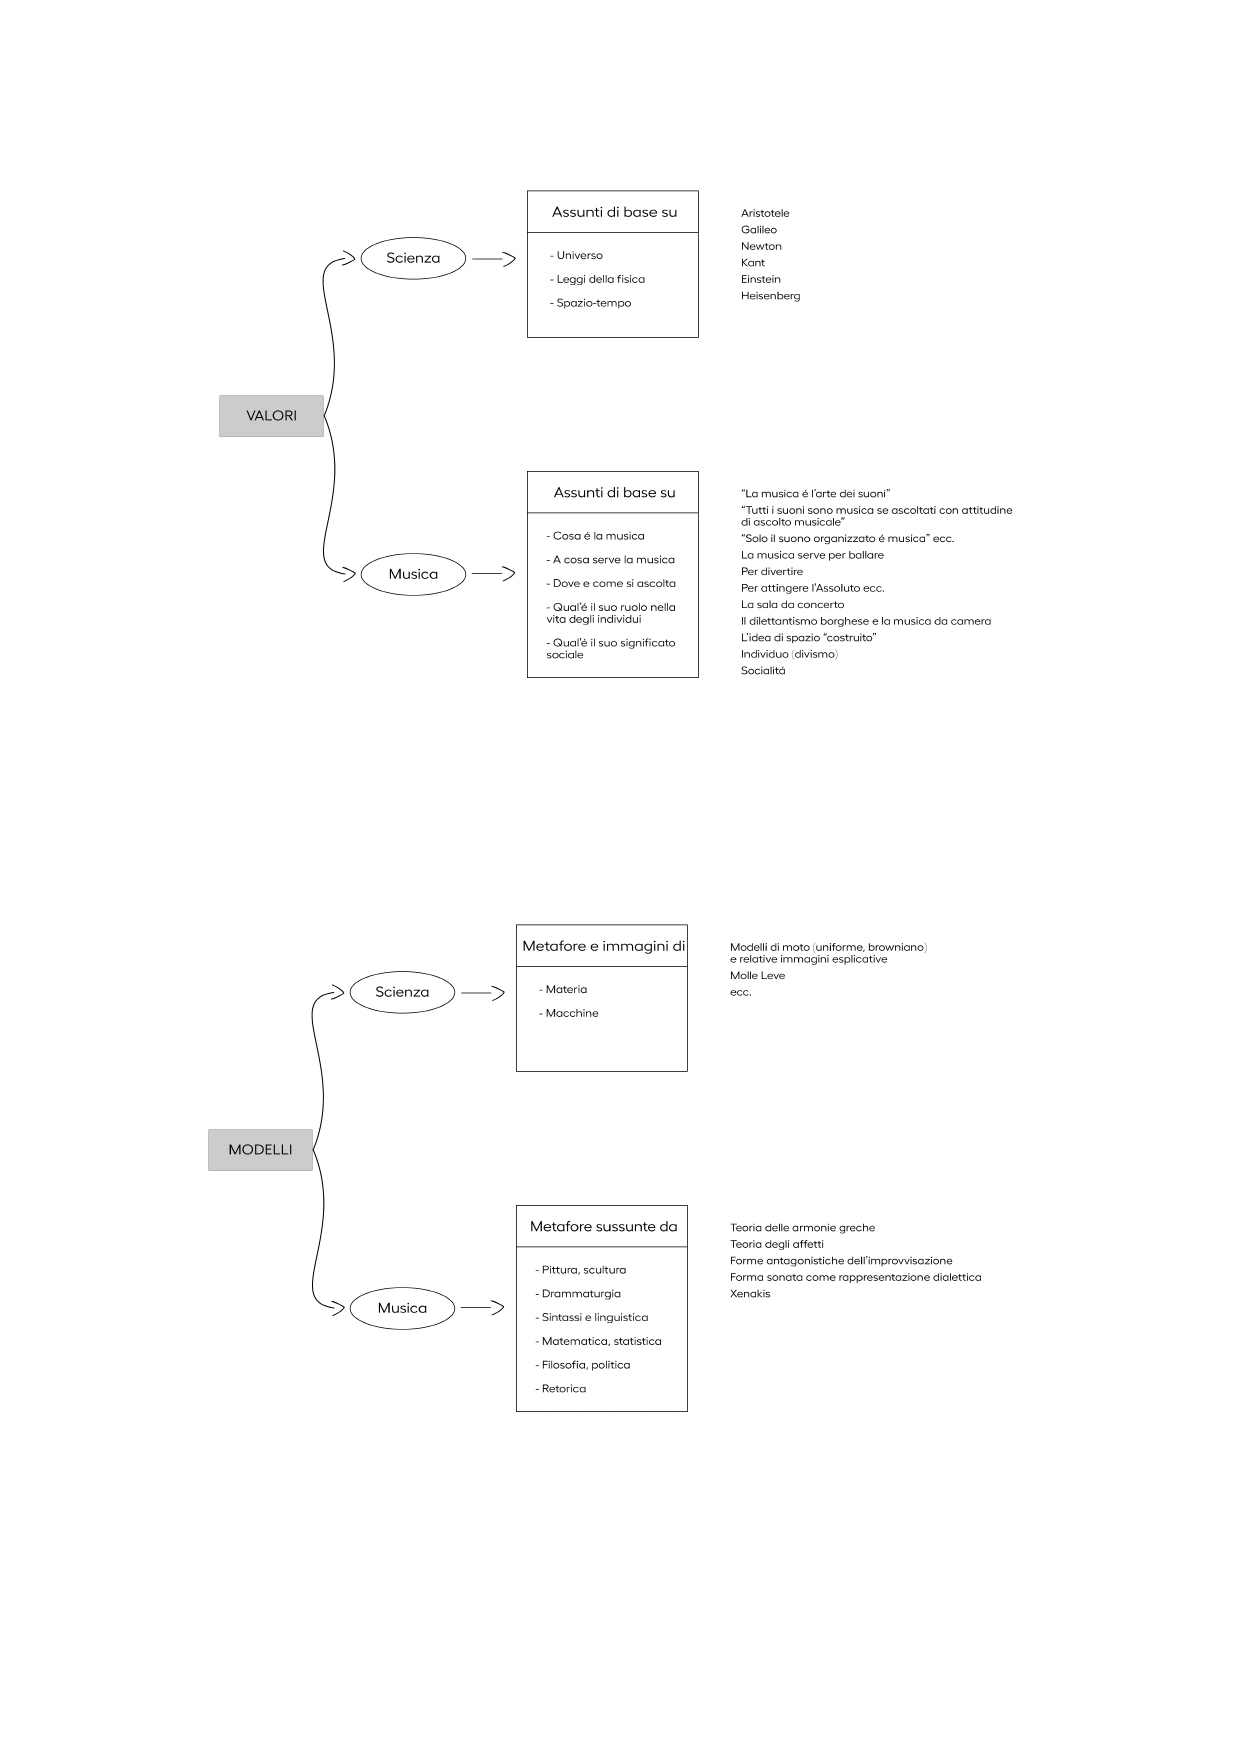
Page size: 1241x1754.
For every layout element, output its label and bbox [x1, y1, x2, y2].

picture [167, 878, 1051, 1463]
picture [178, 145, 1062, 729]
